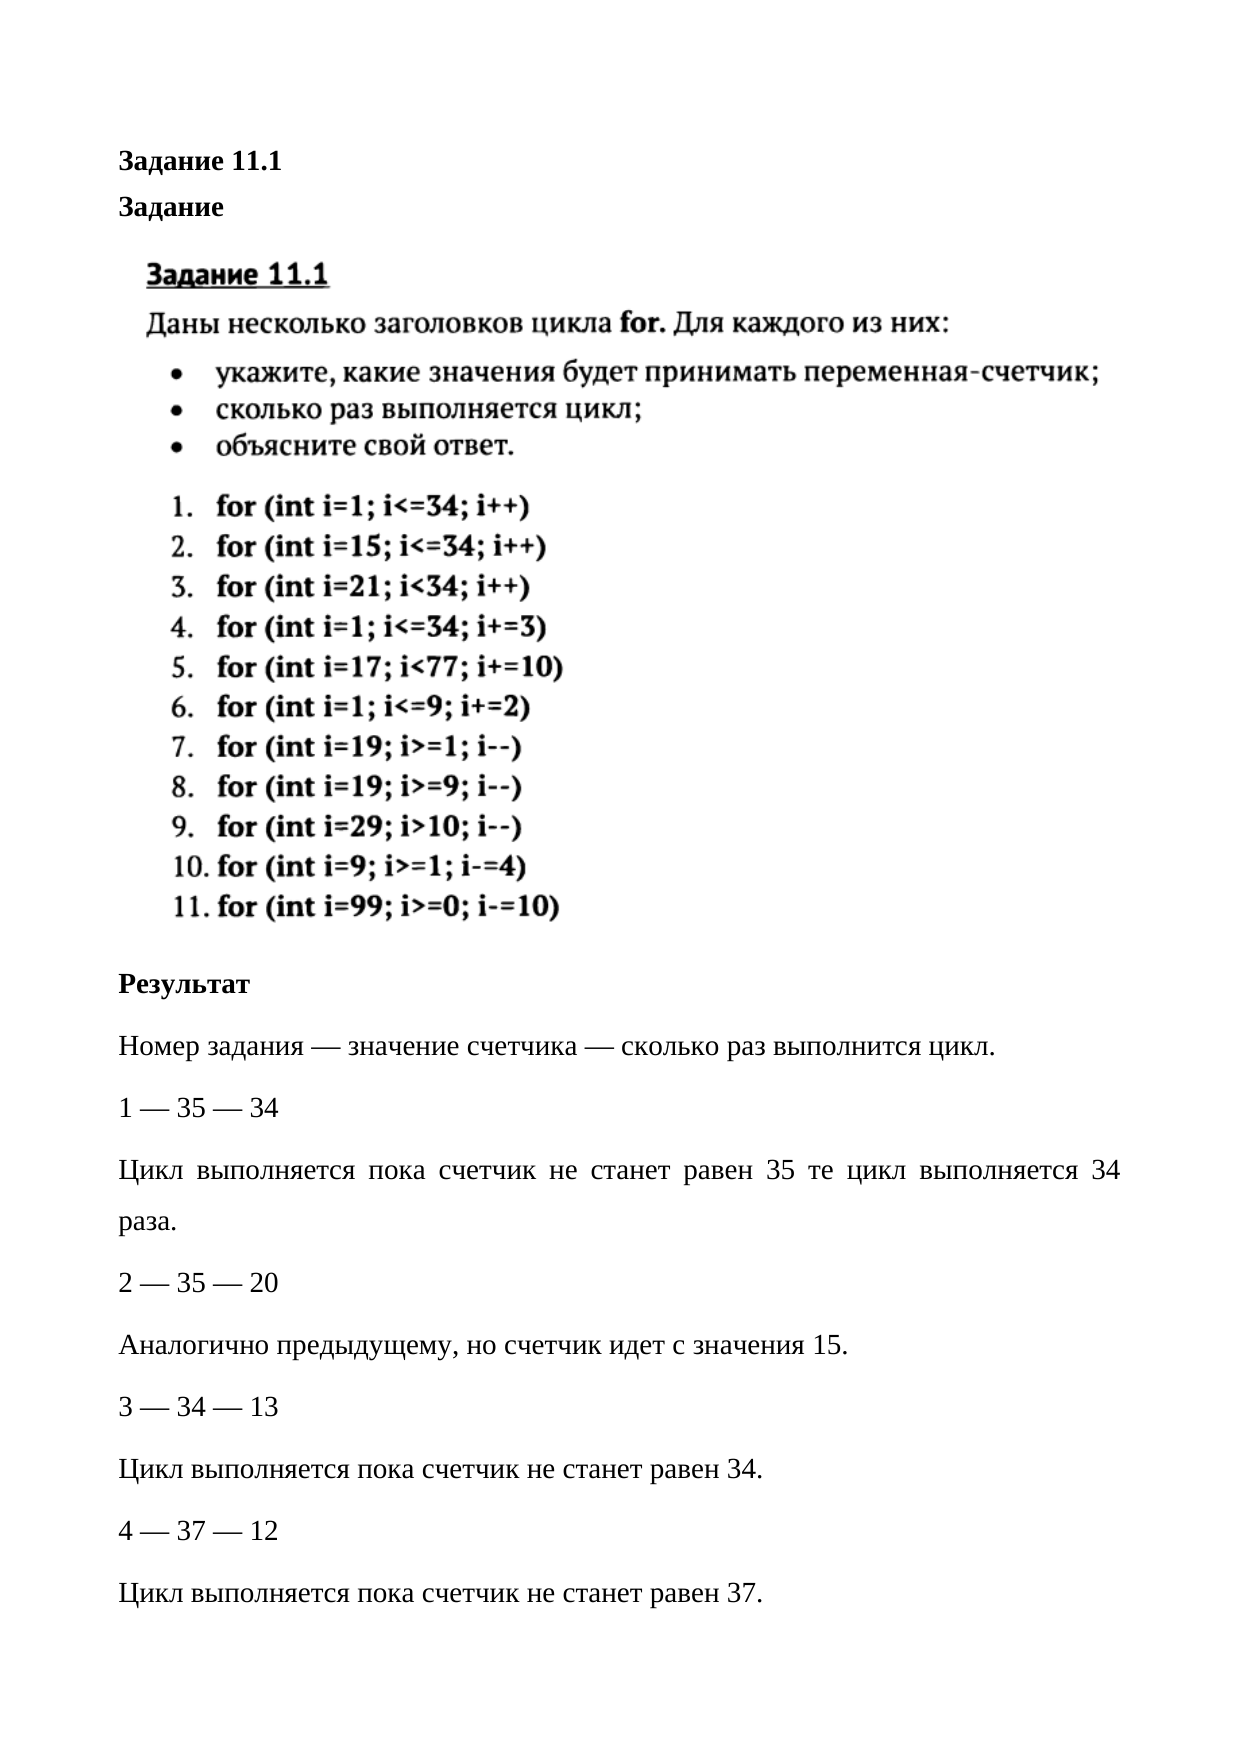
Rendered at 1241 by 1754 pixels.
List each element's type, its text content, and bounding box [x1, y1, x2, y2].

text 4 — 37 — 12 [118, 1513, 1122, 1547]
subtitle Результат [118, 950, 1122, 999]
text Цикл выполняется пока счетчик не станет равен 35 те цикл выполняется 34 раза. [118, 1152, 1122, 1236]
subtitle Задание 11.1 [118, 143, 1122, 177]
text Цикл выполняется пока счетчик не станет равен 34. [118, 1451, 1122, 1484]
text 3 — 34 — 13 [118, 1389, 1122, 1422]
text Номер задания — значение счетчика — сколько раз выполнится цикл. [118, 1028, 1122, 1062]
text Аналогично предыдущему, но счетчик идет с значения 15. [118, 1327, 1122, 1360]
text 1 — 35 — 34 [118, 1090, 1122, 1124]
subtitle Задание [118, 189, 1122, 223]
text Цикл выполняется пока счетчик не станет равен 37. [118, 1575, 1122, 1609]
text 2 — 35 — 20 [118, 1265, 1122, 1298]
picture [118, 251, 1123, 950]
